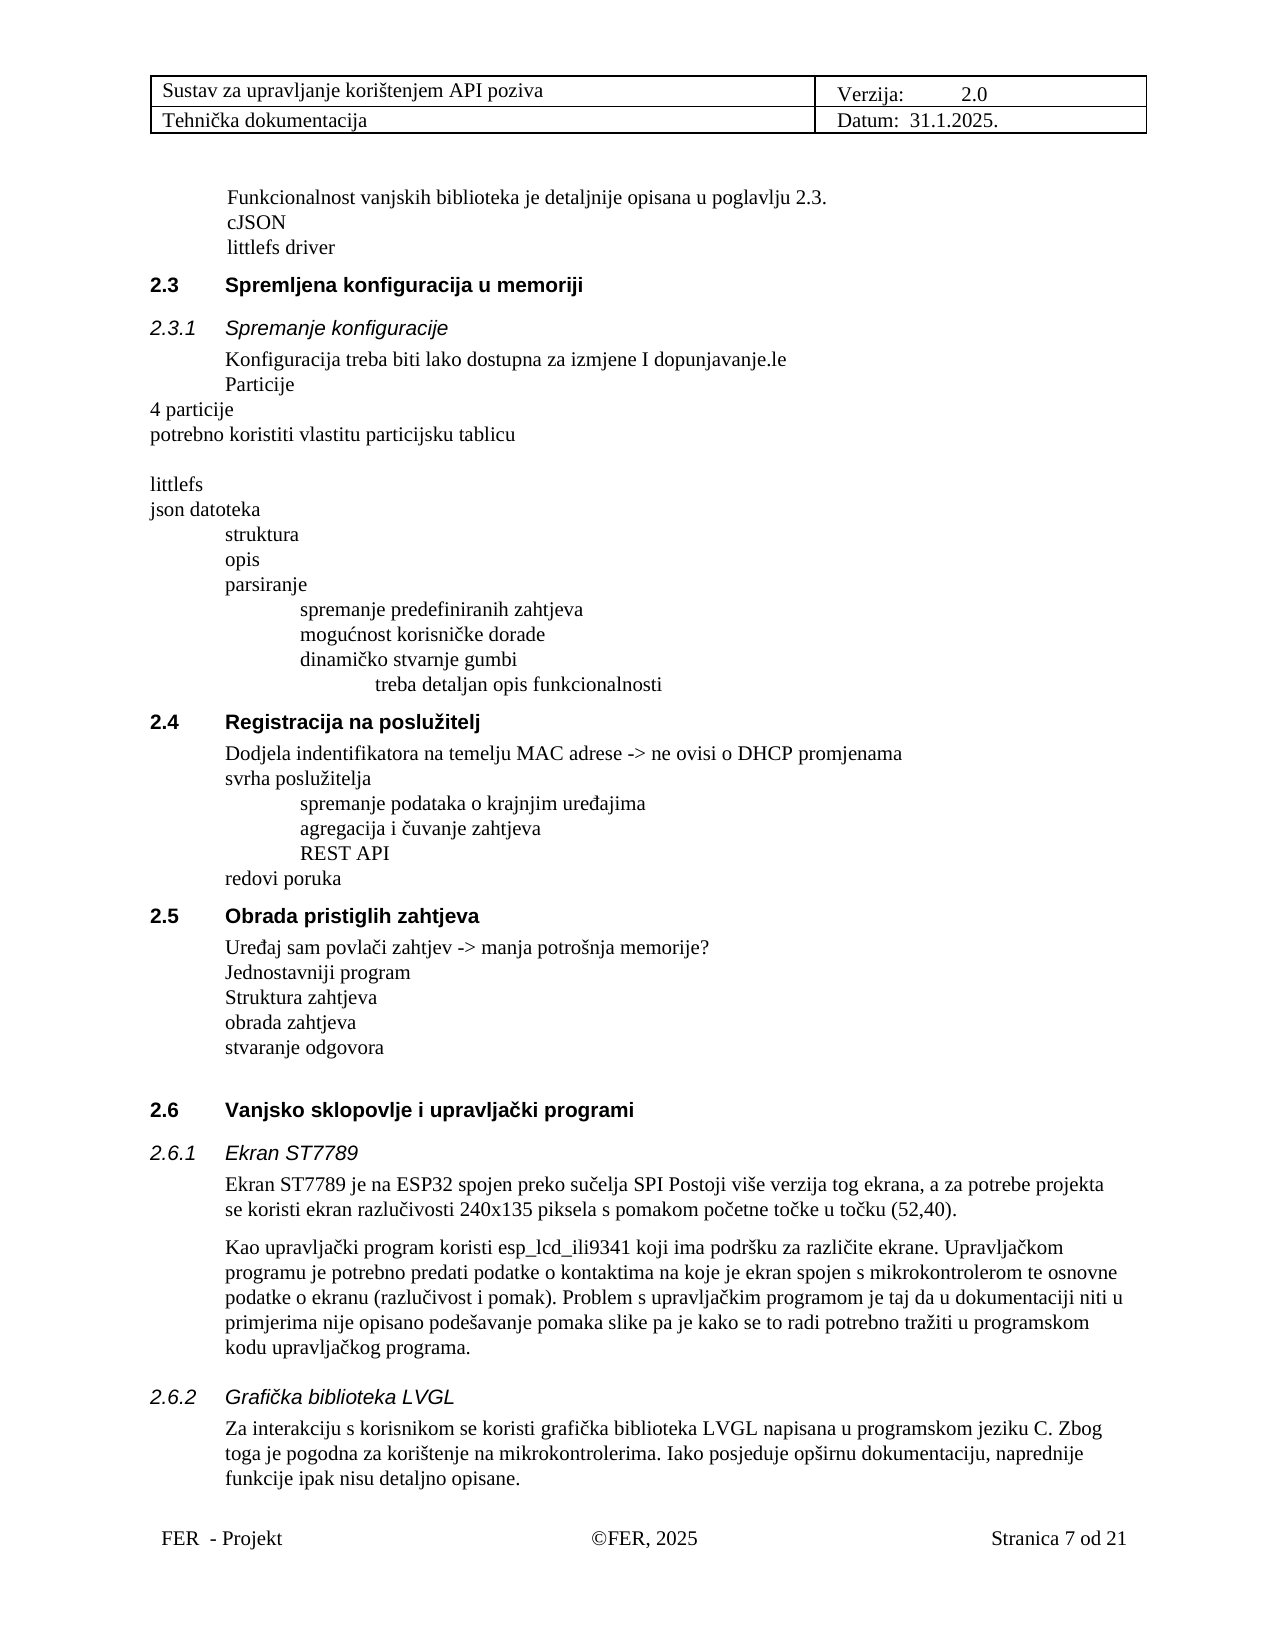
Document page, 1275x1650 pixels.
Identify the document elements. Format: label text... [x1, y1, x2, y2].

text redovi poruka [150, 865, 1125, 890]
subtitle Spremanje konfiguracije [150, 315, 1125, 340]
text Uređaj sam povlači zahtjev -> manja potrošnja memorije? [150, 934, 1125, 959]
text stvaranje odgovora [150, 1034, 1125, 1059]
text Ekran ST7789 je na ESP32 spojen preko sučelja SPI Postoji više verzija tog ekrana, a za potrebe projekta se koristi ekran razlučivosti 240x135 piksela s pomakom početne točke u točku (52,40). [225, 1171, 1125, 1221]
text struktura [150, 521, 1125, 546]
subtitle Spremljena konfiguracija u memoriji [150, 271, 1125, 296]
text potrebno koristiti vlastitu particijsku tablicu [150, 421, 1125, 446]
text Particije [150, 371, 1125, 396]
text Jednostavniji program [150, 959, 1125, 984]
text Kao upravljački program koristi esp_lcd_ili9341 koji ima podršku za različite ekrane. Upravljačkom programu je potrebno predati podatke o kontaktima na koje je ekran spojen s mikrokontrolerom te osnovne podatke o ekranu (razlučivost i pomak). Problem s upravljačkim programom je taj da u dokumentaciji niti u primjerima nije opisano podešavanje pomaka slike pa je kako se to radi potrebno tražiti u programskom kodu upravljačkog programa. [225, 1234, 1125, 1359]
text littlefs [150, 471, 1125, 496]
text 4 particije [150, 396, 1125, 421]
text spremanje podataka o krajnjim uređajima [150, 790, 1125, 815]
text treba detaljan opis funkcionalnosti [150, 671, 1125, 696]
subtitle Grafička biblioteka LVGL [150, 1384, 1125, 1409]
text Dodjela indentifikatora na temelju MAC adrese -> ne ovisi o DHCP promjenama [150, 740, 1125, 765]
text svrha poslužitelja [150, 765, 1125, 790]
text littlefs driver [227, 234, 1125, 259]
text Za interakciju s korisnikom se koristi grafička biblioteka LVGL napisana u programskom jeziku C. Zbog toga je pogodna za korištenje na mikrokontrolerima. Iako posjeduje opširnu dokumentaciju, naprednije funkcije ipak nisu detaljno opisane. [225, 1415, 1125, 1490]
text parsiranje [150, 571, 1125, 596]
text mogućnost korisničke dorade [150, 621, 1125, 646]
text REST API [150, 840, 1125, 865]
subtitle Ekran ST7789 [150, 1140, 1125, 1165]
text dinamičko stvarnje gumbi [150, 646, 1125, 671]
text json datoteka [150, 496, 1125, 521]
text cJSON [227, 209, 1125, 234]
text opis [150, 546, 1125, 571]
text Struktura zahtjeva [150, 984, 1125, 1009]
text obrada zahtjeva [150, 1009, 1125, 1034]
text Funkcionalnost vanjskih biblioteka je detaljnije opisana u poglavlju 2.3. [227, 184, 1125, 209]
text Konfiguracija treba biti lako dostupna za izmjene I dopunjavanje.le [150, 346, 1125, 371]
subtitle Obrada pristiglih zahtjeva [150, 903, 1125, 928]
text spremanje predefiniranih zahtjeva [150, 596, 1125, 621]
subtitle Vanjsko sklopovlje i upravljački programi [150, 1096, 1125, 1121]
text agregacija i čuvanje zahtjeva [150, 815, 1125, 840]
subtitle Registracija na poslužitelj [150, 709, 1125, 734]
